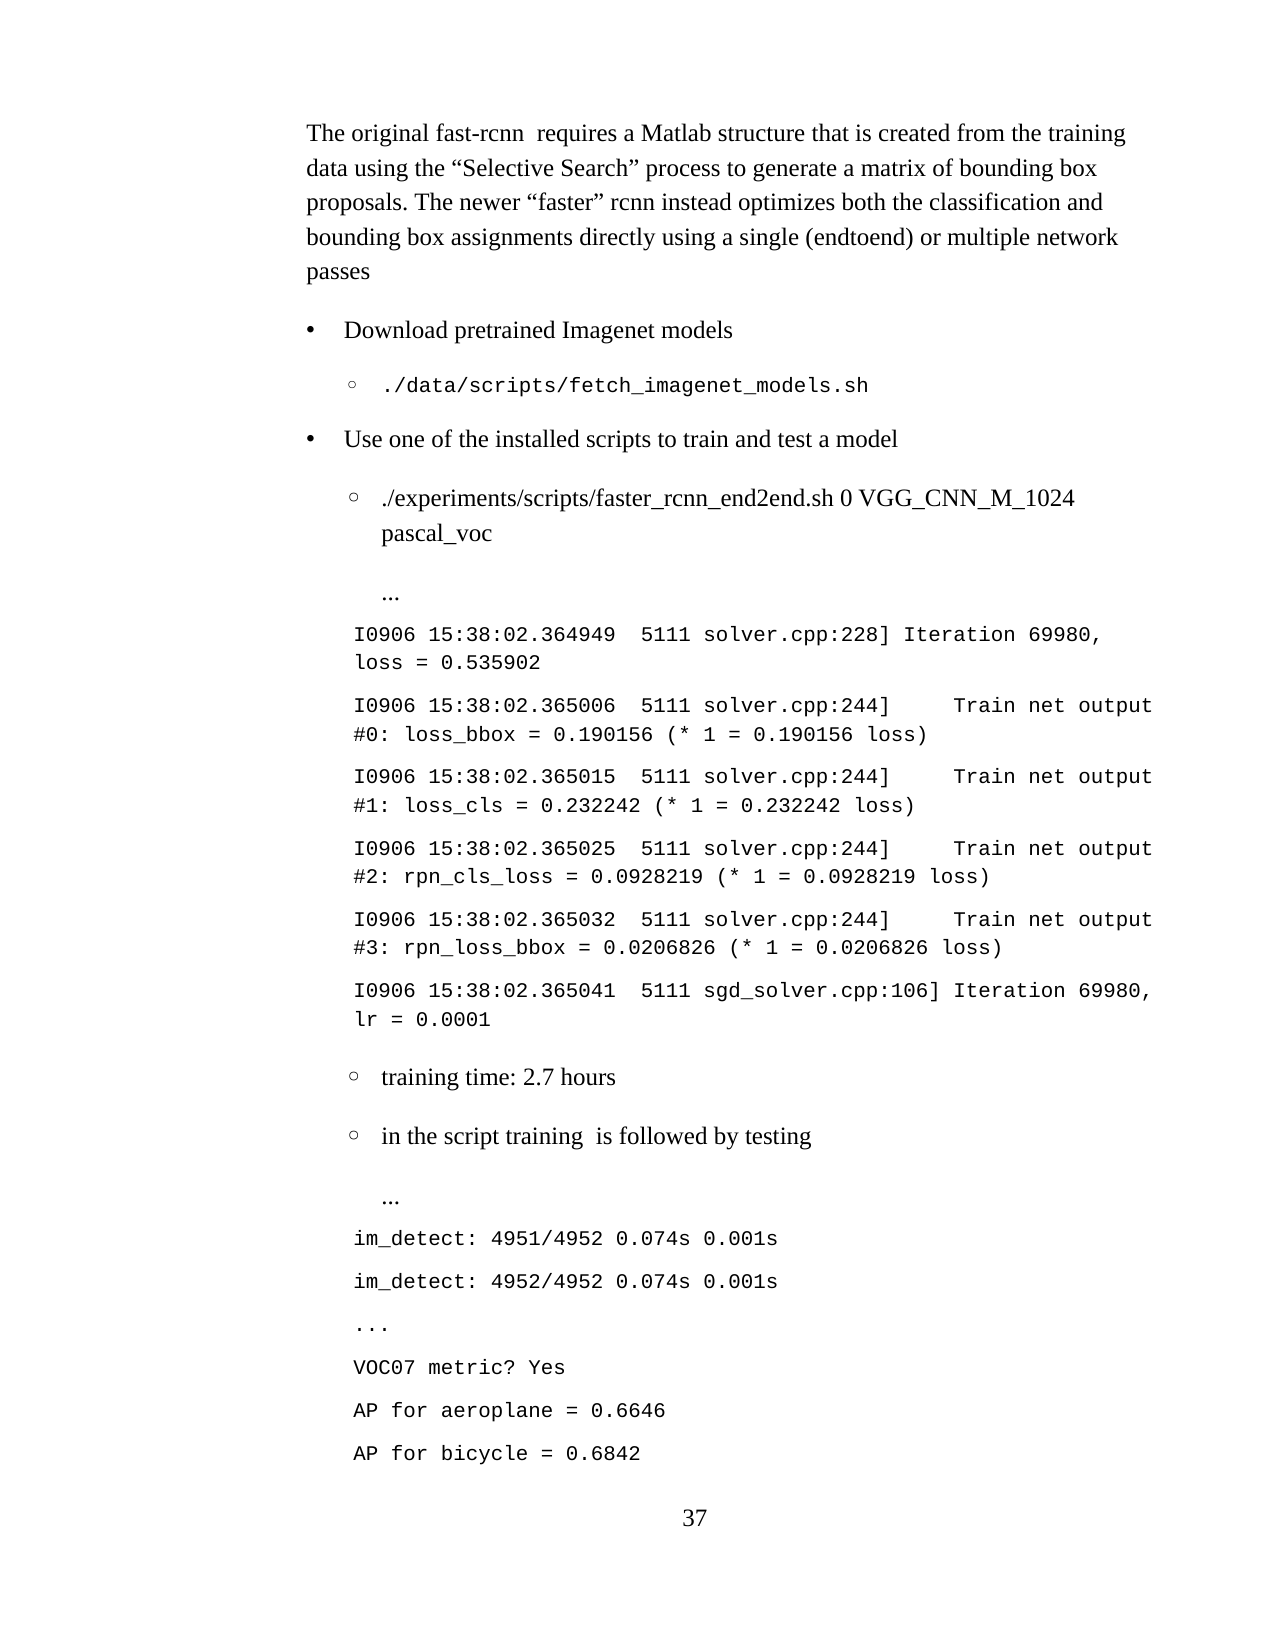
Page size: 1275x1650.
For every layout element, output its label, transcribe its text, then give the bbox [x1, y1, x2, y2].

text VOC07 metric? Yes [353, 1357, 1158, 1380]
text I0906 15:38:02.364949 5111 solver.cpp:228] Iteration 69980, loss = 0.535902 [353, 624, 1158, 676]
list The original fast-rcnn requires a Matlab structure that is created from the training data using the “Selective Search” process to generate a matrix of bounding box proposals. The newer “faster” rcnn instead optimizes both the classification and bounding box assignments directly using a single (endtoend) or multiple network passes [269, 118, 1158, 285]
text AP for aeroplane = 0.6646 [353, 1399, 1158, 1423]
text AP for bicycle = 0.6842 [353, 1442, 1158, 1466]
list in the script training is followed by testing [344, 1121, 1158, 1150]
list ... [344, 577, 1158, 606]
list ./experiments/scripts/faster_rcnn_end2end.sh 0 VGG_CNN_M_1024 pascal_voc [344, 483, 1158, 546]
text ... [353, 1314, 1158, 1337]
text im_detect: 4952/4952 0.074s 0.001s [353, 1271, 1158, 1294]
list Use one of the installed scripts to train and test a model [306, 424, 1158, 452]
list training time: 2.7 hours [344, 1062, 1158, 1091]
text im_detect: 4951/4952 0.074s 0.001s [353, 1228, 1158, 1252]
text I0906 15:38:02.365041 5111 sgd_solver.cpp:106] Iteration 69980, lr = 0.0001 [353, 980, 1158, 1032]
text I0906 15:38:02.365015 5111 solver.cpp:244] Train net output #1: loss_cls = 0.232242 (* 1 = 0.232242 loss) [353, 767, 1158, 818]
text I0906 15:38:02.365006 5111 solver.cpp:244] Train net output #0: loss_bbox = 0.190156 (* 1 = 0.190156 loss) [353, 695, 1158, 747]
list Download pretrained Imagenet models [306, 316, 1158, 344]
text I0906 15:38:02.365032 5111 solver.cpp:244] Train net output #3: rpn_loss_bbox = 0.0206826 (* 1 = 0.0206826 loss) [353, 909, 1158, 961]
text I0906 15:38:02.365025 5111 solver.cpp:244] Train net output #2: rpn_cls_loss = 0.0928219 (* 1 = 0.0928219 loss) [353, 838, 1158, 890]
list ./data/scripts/fetch_imagenet_models.sh [344, 375, 1158, 399]
list ... [344, 1181, 1158, 1210]
